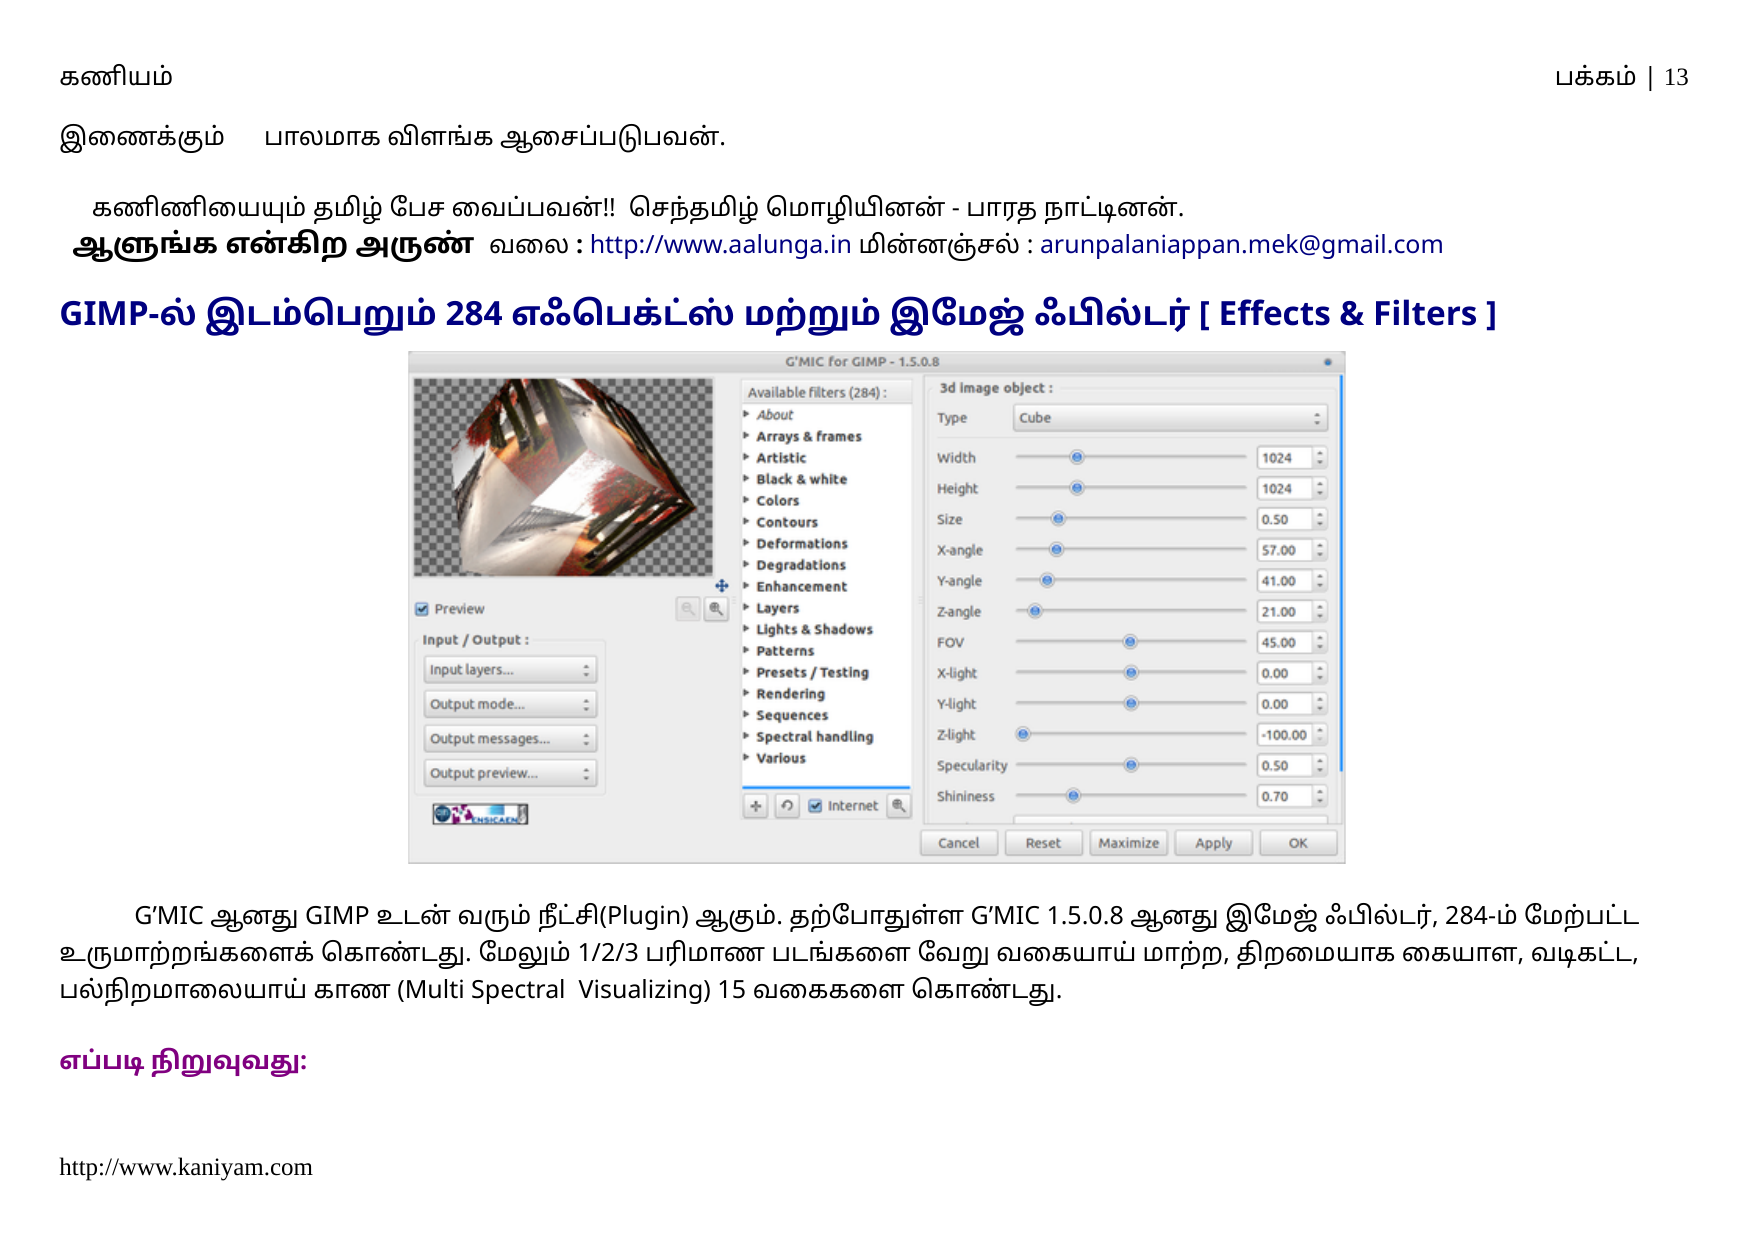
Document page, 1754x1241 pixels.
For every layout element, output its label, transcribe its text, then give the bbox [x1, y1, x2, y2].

text எப்படி நிறுவுவது: [59, 1043, 1695, 1080]
subtitle GIMP-ல் இடம்பெறும் 284 எஃபெக்ட்ஸ் மற்றும் இமேஜ் ஃபில்டர் [ Effects & Filters ] [59, 290, 1695, 339]
text G’MIC ஆனது GIMP உடன் வரும் நீட்சி(Plugin) ஆகும். தற்போதுள்ள G’MIC 1.5.0.8 ஆனது இமேஜ் ஃபில்டர், 284-ம் மேற்பட்ட உருமாற்றங்களைக் கொண்டது. மேலும் 1/2/3 பரிமாண படங்களை வேறு வகையாய் மாற்ற, திறமையாக கையாள, வடிகட்ட, பல்நிறமாலையாய் காண (Multi Spectral Visualizing) 15 வகைகளை கொண்டது. [59, 898, 1695, 1009]
subtitle இணைக்கும் பாலமாக விளங்க ஆசைப்படுபவன். கணிணியையும் தமிழ் பேச வைப்பவன்!! செந்தமிழ் மொழியினன் - பாரத நாட்டினன். [59, 118, 1695, 227]
subtitle ஆளுங்க என்கிற அருண் வலை : http://www.aalunga.in மின்னஞ்சல் : arunpalaniappan.mek@gmail.com [59, 227, 1695, 265]
picture [408, 351, 1346, 864]
